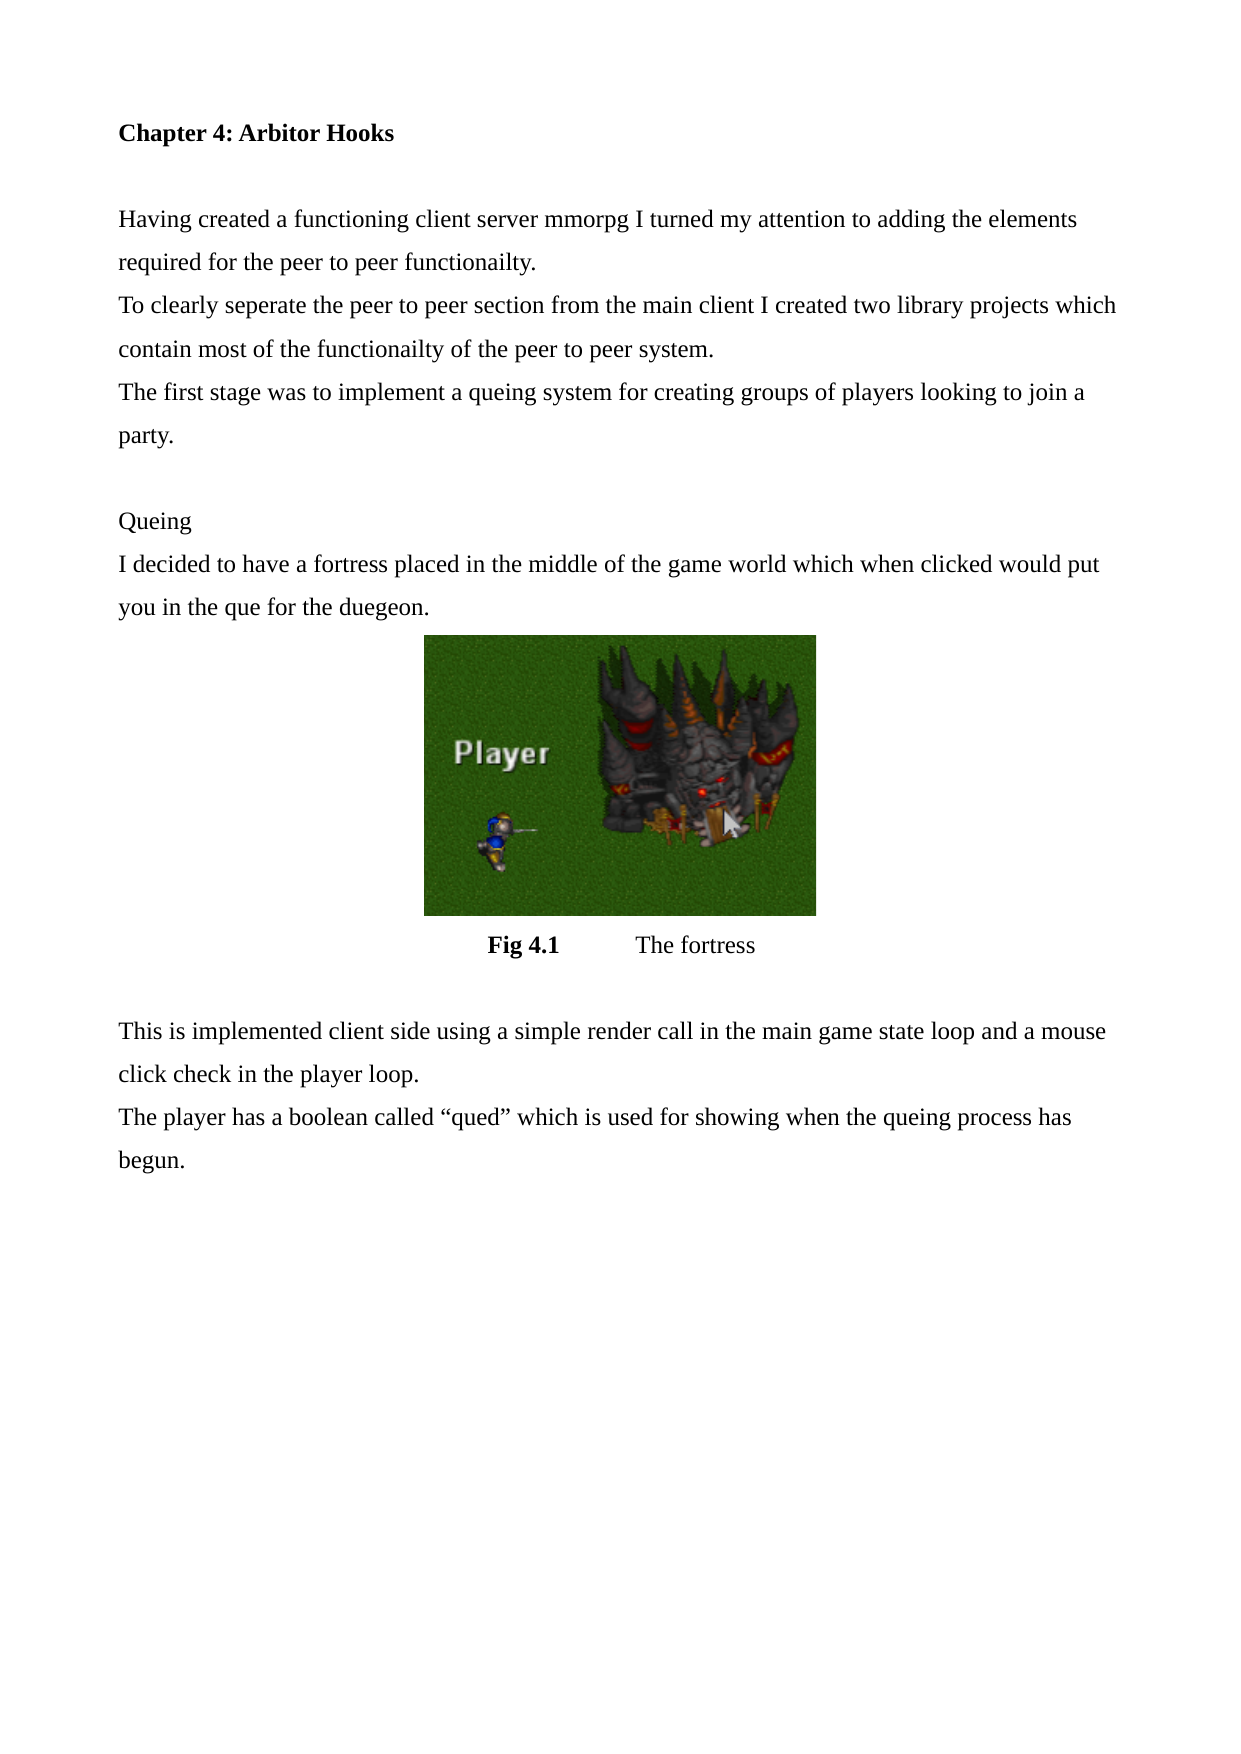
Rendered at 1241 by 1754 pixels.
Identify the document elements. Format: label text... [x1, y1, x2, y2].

text Fig 4.1 The fortress [118, 636, 1122, 958]
text To clearly seperate the peer to peer section from the main client I created two library projects which contain most of the functionailty of the peer to peer system. [118, 291, 1122, 362]
text Having created a functioning client server mmorpg I turned my attention to adding the elements required for the peer to peer functionailty. [118, 204, 1122, 276]
text Chapter 4: Arbitor Hooks [118, 118, 1122, 147]
text This is implemented client side using a simple render call in the main game state loop and a mouse click check in the player loop. [118, 1016, 1122, 1088]
text I decided to have a fortress placed in the middle of the game world which when clicked would put you in the que for the duegeon. [118, 549, 1122, 621]
picture [424, 635, 817, 916]
text The player has a boolean called “qued” which is used for showing when the queing process has begun. [118, 1102, 1122, 1174]
text The first stage was to implement a queing system for creating groups of players looking to join a party. [118, 377, 1122, 449]
text Queing [118, 506, 1122, 535]
